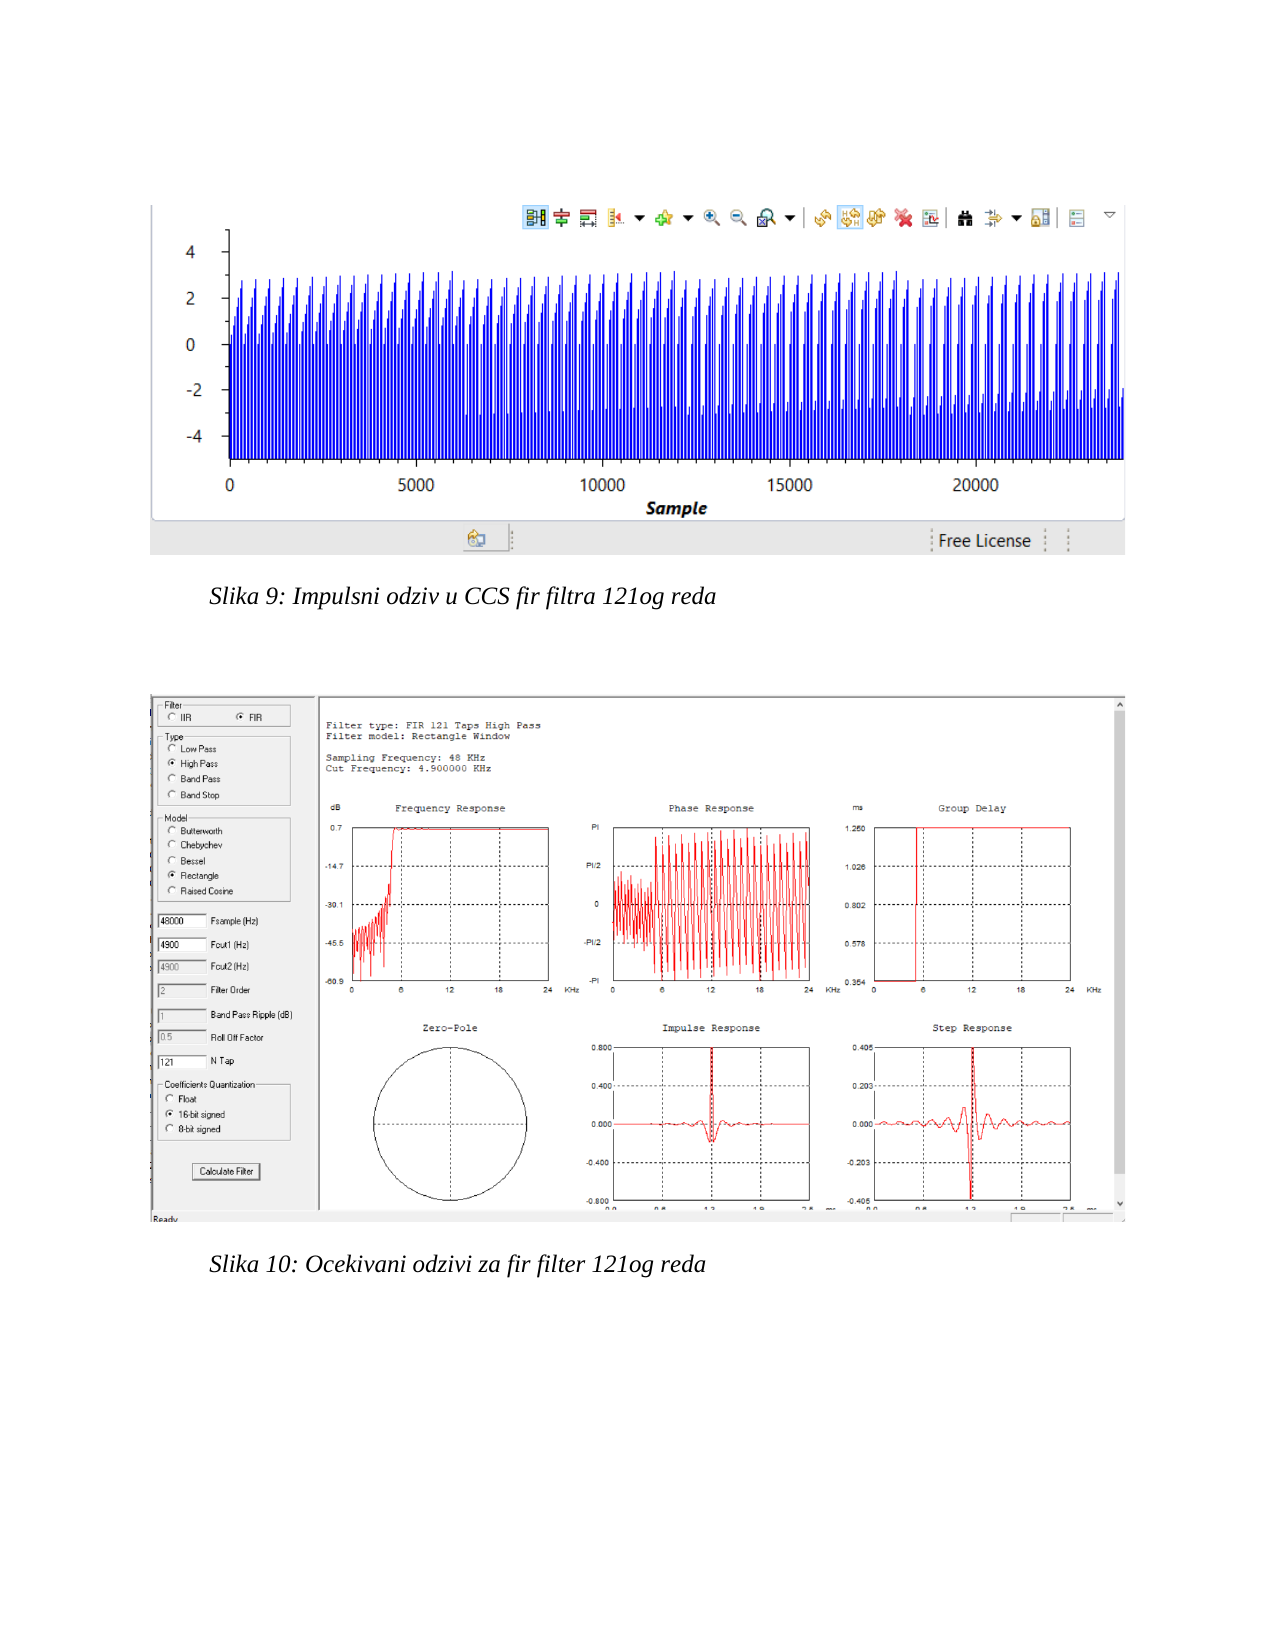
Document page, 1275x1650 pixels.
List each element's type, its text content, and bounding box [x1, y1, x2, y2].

picture [150, 205, 1125, 555]
text Slika 10: Ocekivani odzivi za fir filter 121og reda [150, 1222, 1125, 1278]
picture [150, 694, 1125, 1222]
text Slika 9: Impulsni odziv u CCS fir filtra 121og reda [150, 555, 1125, 610]
